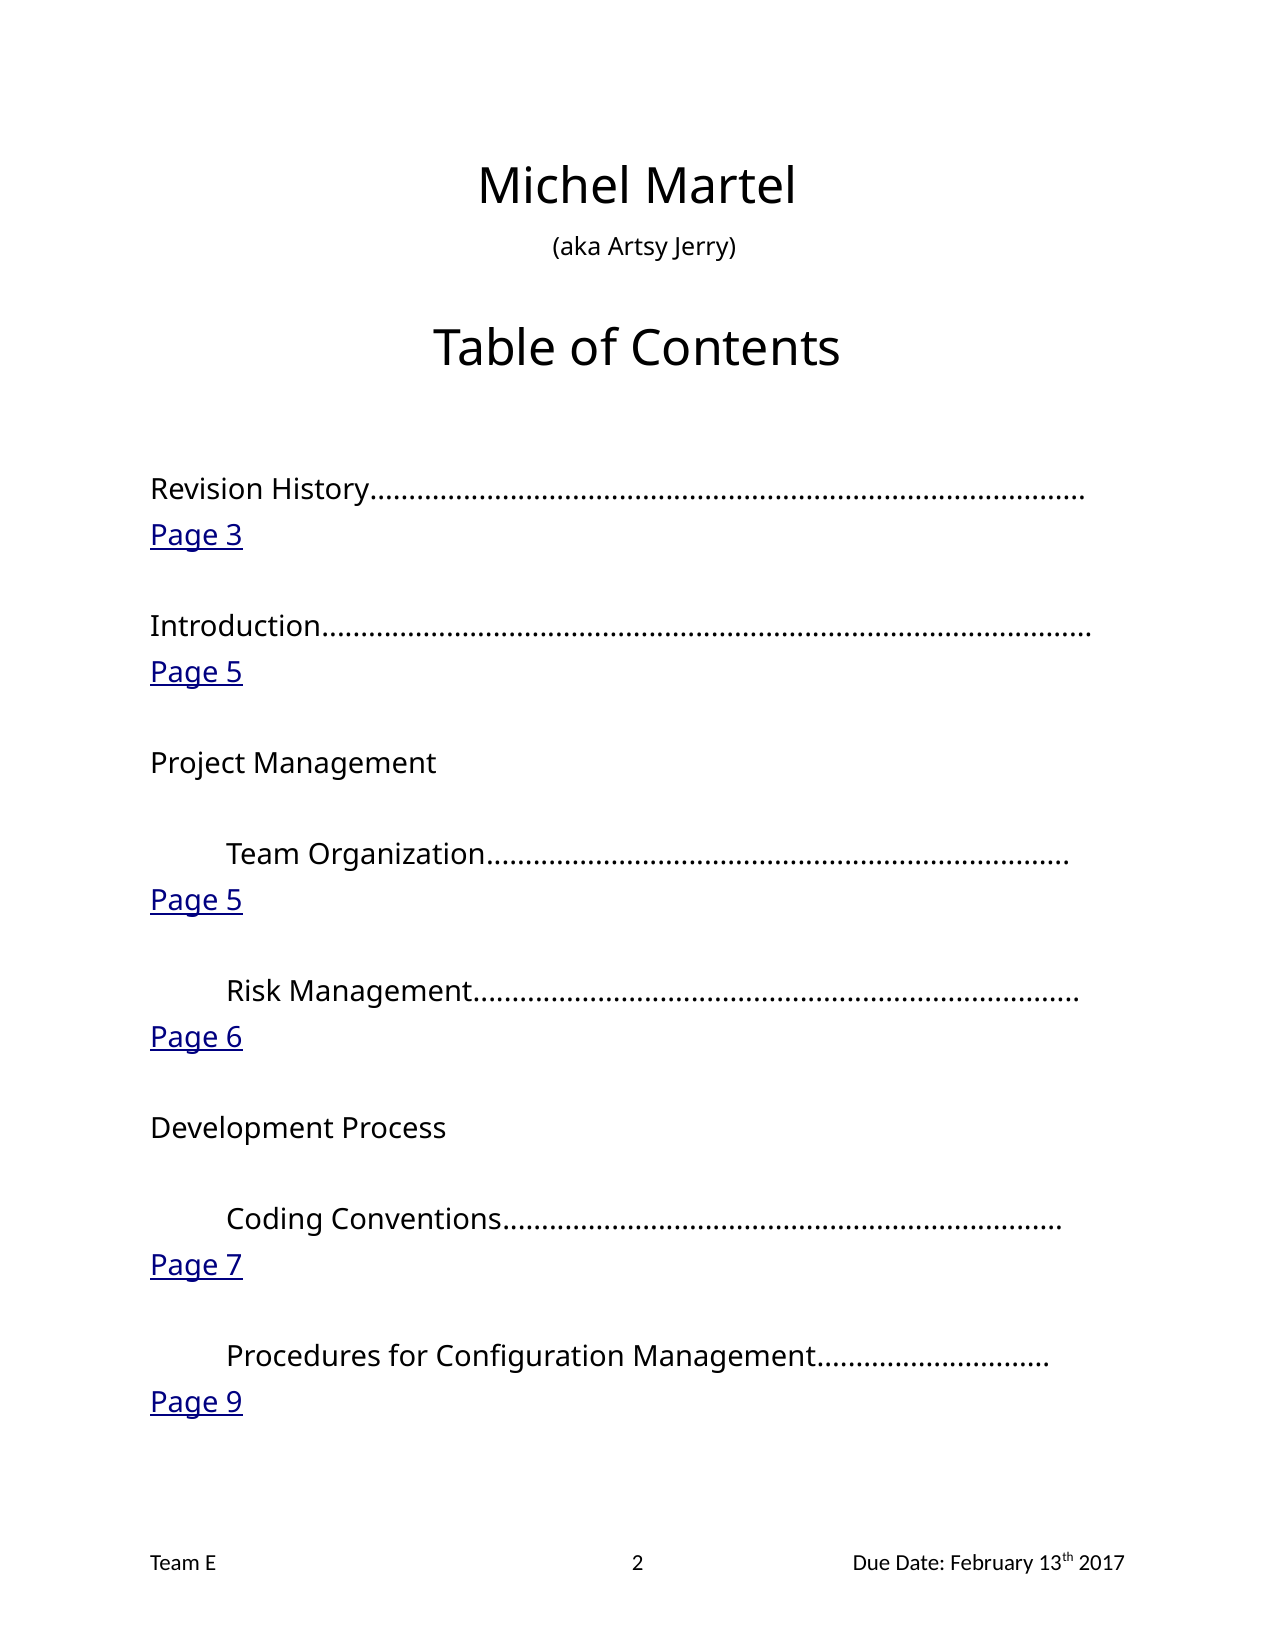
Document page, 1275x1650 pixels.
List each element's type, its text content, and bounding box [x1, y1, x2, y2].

text (aka Artsy Jerry) [150, 228, 1125, 262]
text Procedures for Configuration Management.............................. Page 9 [150, 1335, 1125, 1421]
text Project Management [150, 742, 1125, 782]
text Introduction................................................................................................... Page 5 [150, 605, 1125, 691]
text Risk Management.............................................................................. Page 6 [150, 970, 1125, 1056]
text Development Process [150, 1107, 1125, 1147]
text Table of Contents [150, 312, 1125, 380]
text Team Organization........................................................................... Page 5 [150, 833, 1125, 919]
text Revision History............................................................................................ Page 3 [150, 468, 1125, 554]
text Michel Martel [150, 150, 1125, 218]
text Coding Conventions........................................................................ Page 7 [150, 1198, 1125, 1284]
